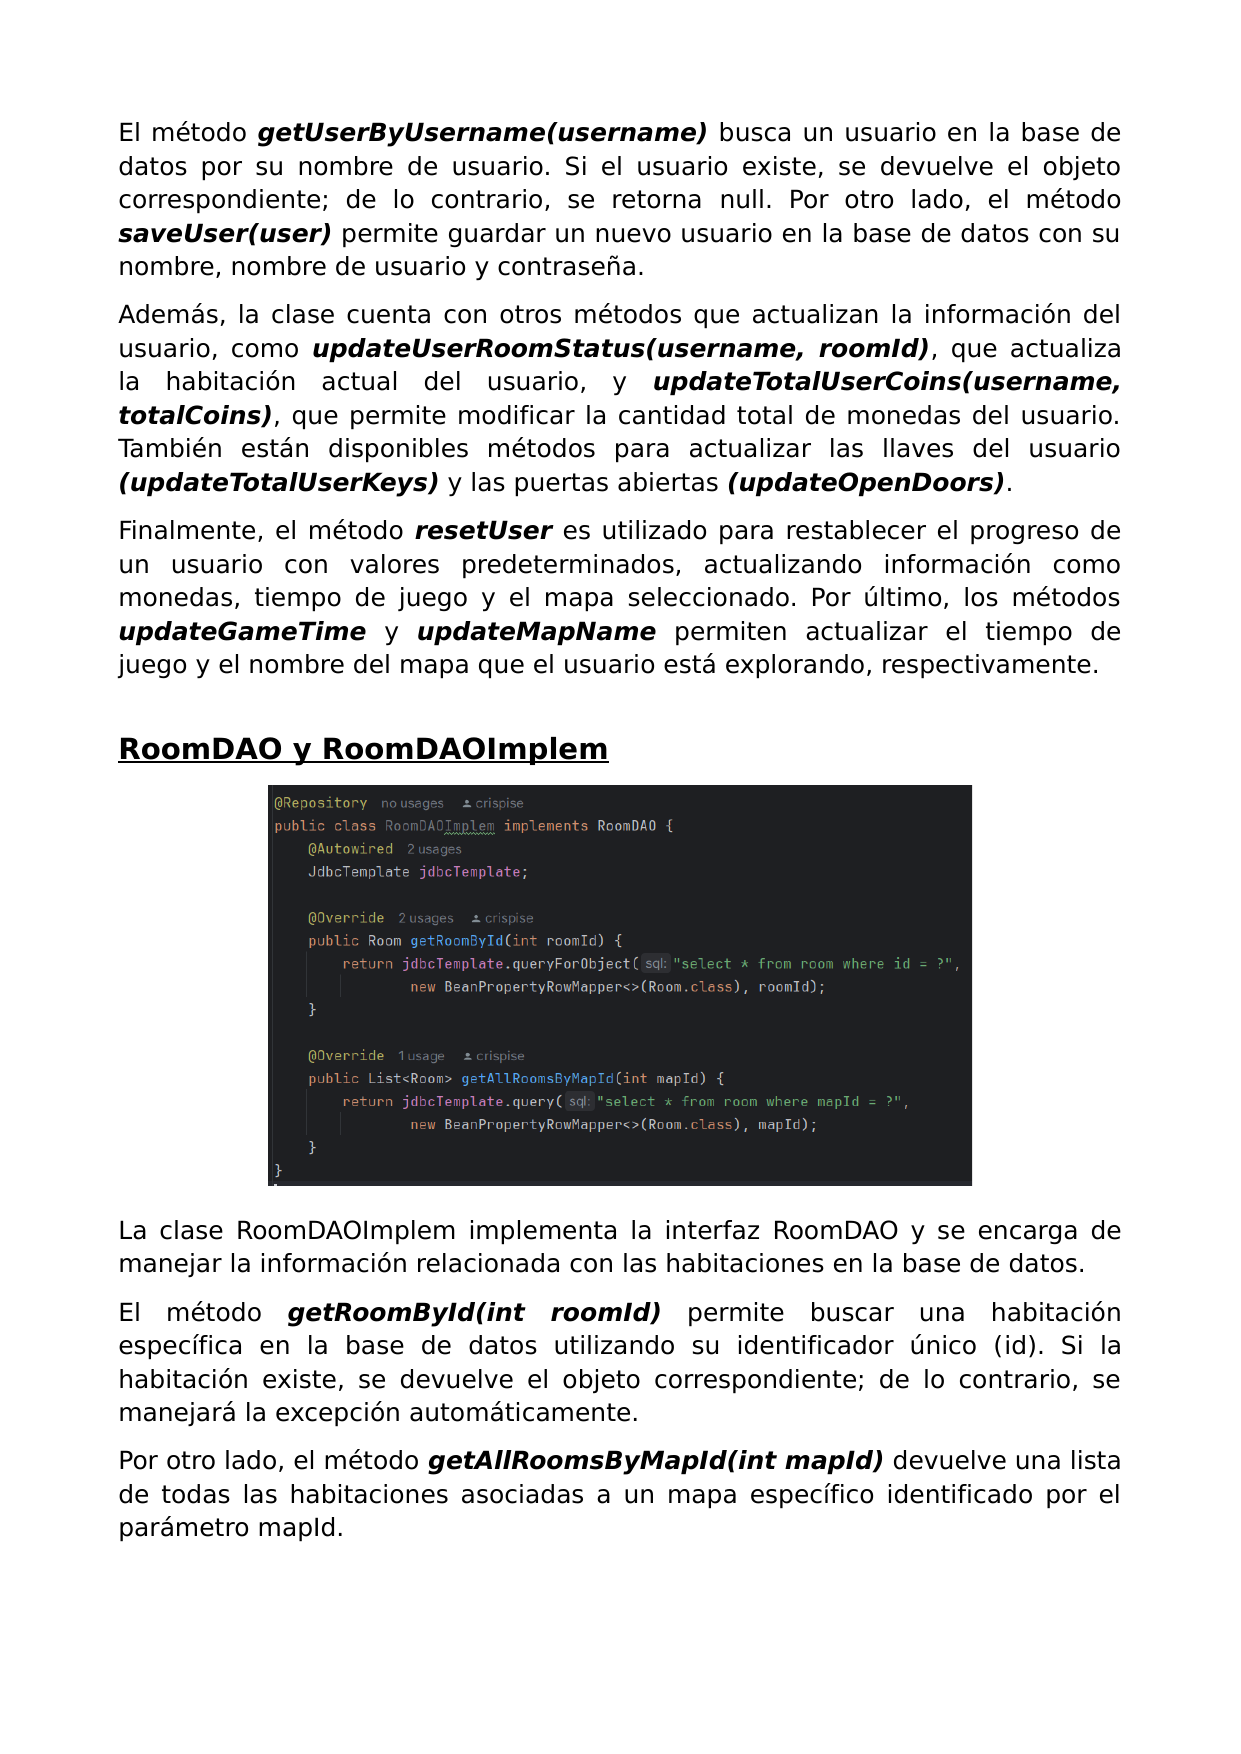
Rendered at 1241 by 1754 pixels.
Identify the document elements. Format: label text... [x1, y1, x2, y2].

text RoomDAO y RoomDAOImplem [118, 732, 1122, 766]
text Por otro lado, el método getAllRoomsByMapId(int mapId) devuelve una lista de todas las habitaciones asociadas a un mapa específico identificado por el parámetro mapId. [118, 1446, 1122, 1543]
text Además, la clase cuenta con otros métodos que actualizan la información del usuario, como updateUserRoomStatus(username, roomId), que actualiza la habitación actual del usuario, y updateTotalUserCoins(username, totalCoins), que permite modificar la cantidad total de monedas del usuario. También están disponibles métodos para actualizar las llaves del usuario (updateTotalUserKeys) y las puertas abiertas (updateOpenDoors). [118, 300, 1122, 497]
text Finalmente, el método resetUser es utilizado para restablecer el progreso de un usuario con valores predeterminados, actualizando información como monedas, tiempo de juego y el mapa seleccionado. Por último, los métodos updateGameTime y updateMapName permiten actualizar el tiempo de juego y el nombre del mapa que el usuario está explorando, respectivamente. [118, 516, 1122, 679]
text El método getUserByUsername(username) busca un usuario en la base de datos por su nombre de usuario. Si el usuario existe, se devuelve el objeto correspondiente; de lo contrario, se retorna null. Por otro lado, el método saveUser(user) permite guardar un nuevo usuario en la base de datos con su nombre, nombre de usuario y contraseña. [118, 118, 1122, 281]
text La clase RoomDAOImplem implementa la interfaz RoomDAO y se encarga de manejar la información relacionada con las habitaciones en la base de datos. [118, 1216, 1122, 1279]
text El método getRoomById(int roomId) permite buscar una habitación específica en la base de datos utilizando su identificador único (id). Si la habitación existe, se devuelve el objeto correspondiente; de lo contrario, se manejará la excepción automáticamente. [118, 1298, 1122, 1427]
picture [268, 785, 973, 1186]
